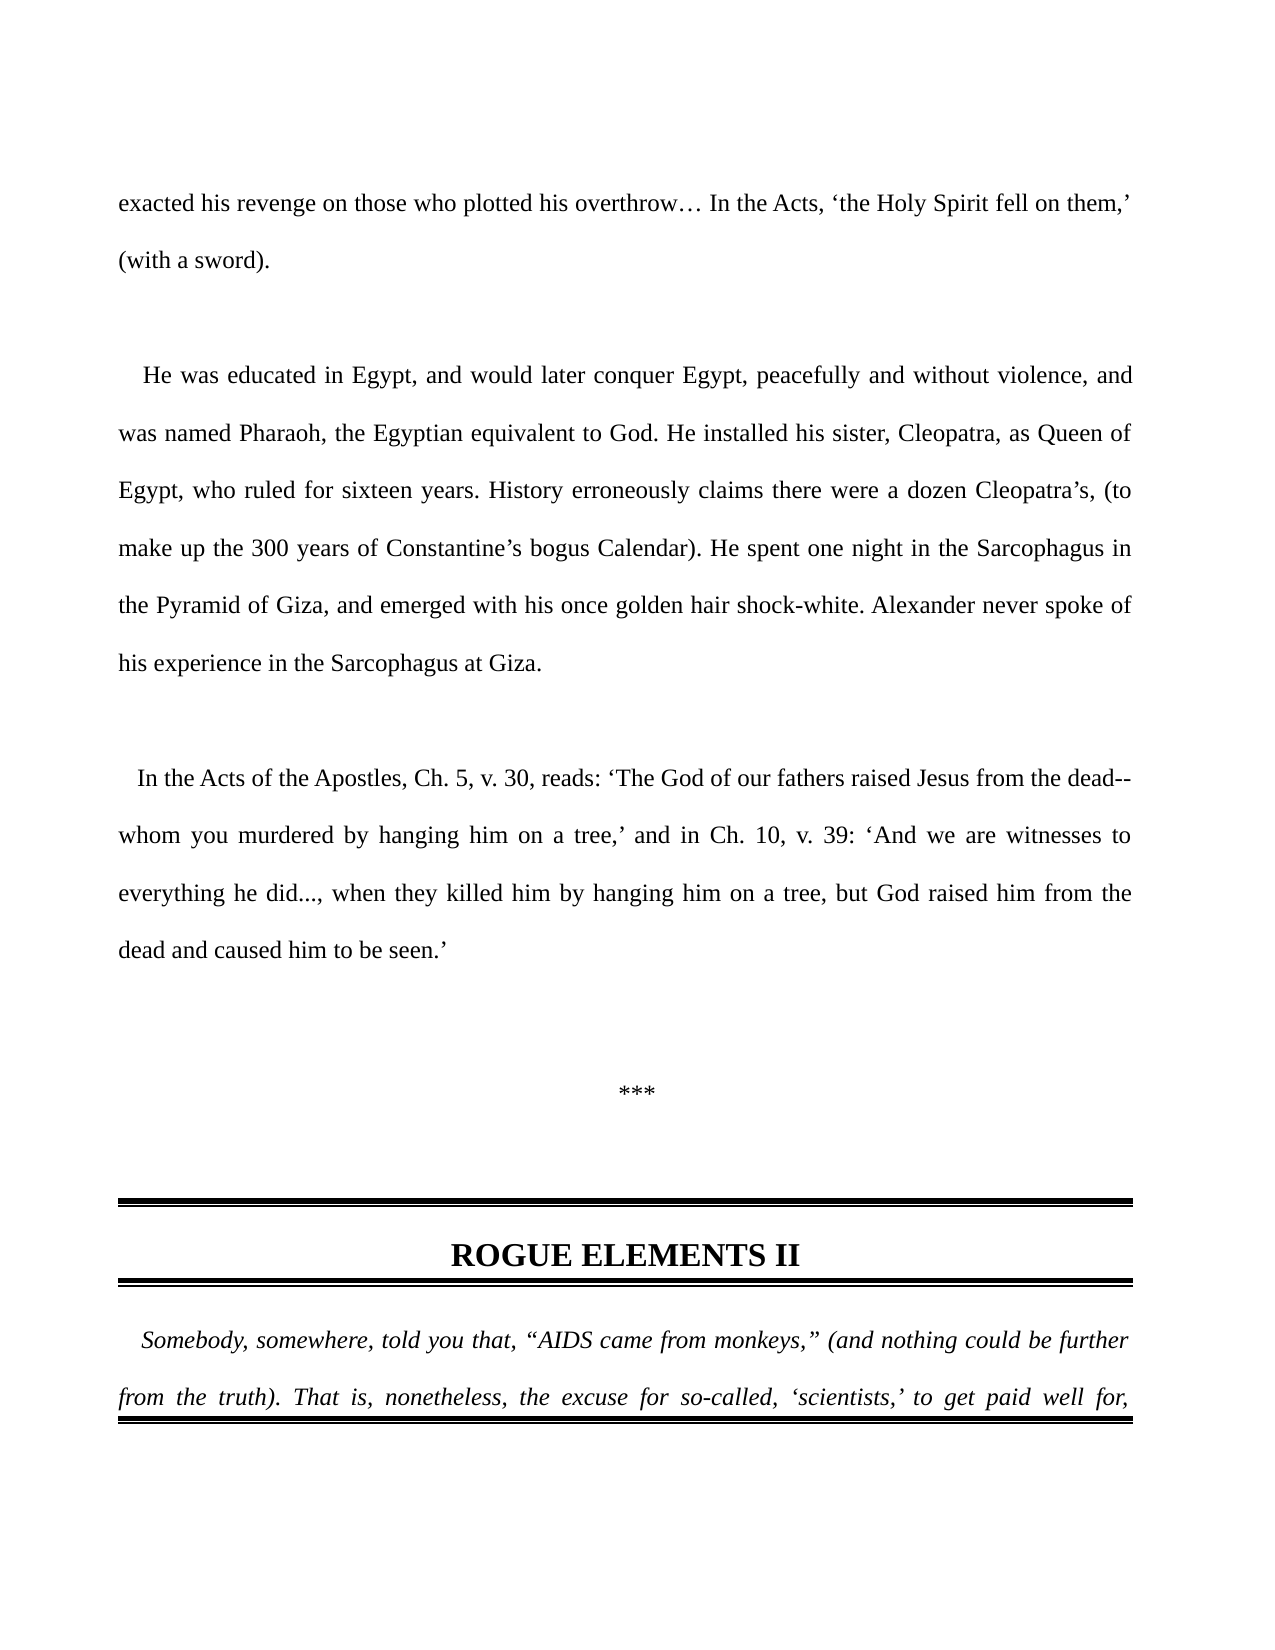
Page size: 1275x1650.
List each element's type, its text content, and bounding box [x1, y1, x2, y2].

text ROGUE ELEMENTS II [118, 1236, 1133, 1278]
text *** [118, 1079, 1133, 1108]
text In the Acts of the Apostles, Ch. 5, v. 30, reads: ‘The God of our fathers raised Jesus from the dead--whom you murdered by hanging him on a tree,’ and in Ch. 10, v. 39: ‘And we are witnesses to everything he did..., when they killed him by hanging him on a tree, but God raised him from the dead and caused him to be seen.’ [118, 763, 1133, 964]
text He was educated in Egypt, and would later conquer Egypt, peacefully and without violence, and was named Pharaoh, the Egyptian equivalent to God. He installed his sister, Cleopatra, as Queen of Egypt, who ruled for sixteen years. History erroneously claims there were a dozen Cleopatra’s, (to make up the 300 years of Constantine’s bogus Calendar). He spent one night in the Sarcophagus in the Pyramid of Giza, and emerged with his once golden hair shock-white. Alexander never spoke of his experience in the Sarcophagus at Giza. [118, 360, 1133, 677]
text exacted his revenge on those who plotted his overthrow… In the Acts, ‘the Holy Spirit fell on them,’ (with a sword). [118, 188, 1133, 274]
text Somebody, somewhere, told you that, “AIDS came from monkeys,” (and nothing could be further from the truth). That is, nonetheless, the excuse for so-called, ‘scientists,’ to get paid well for, [118, 1325, 1133, 1416]
